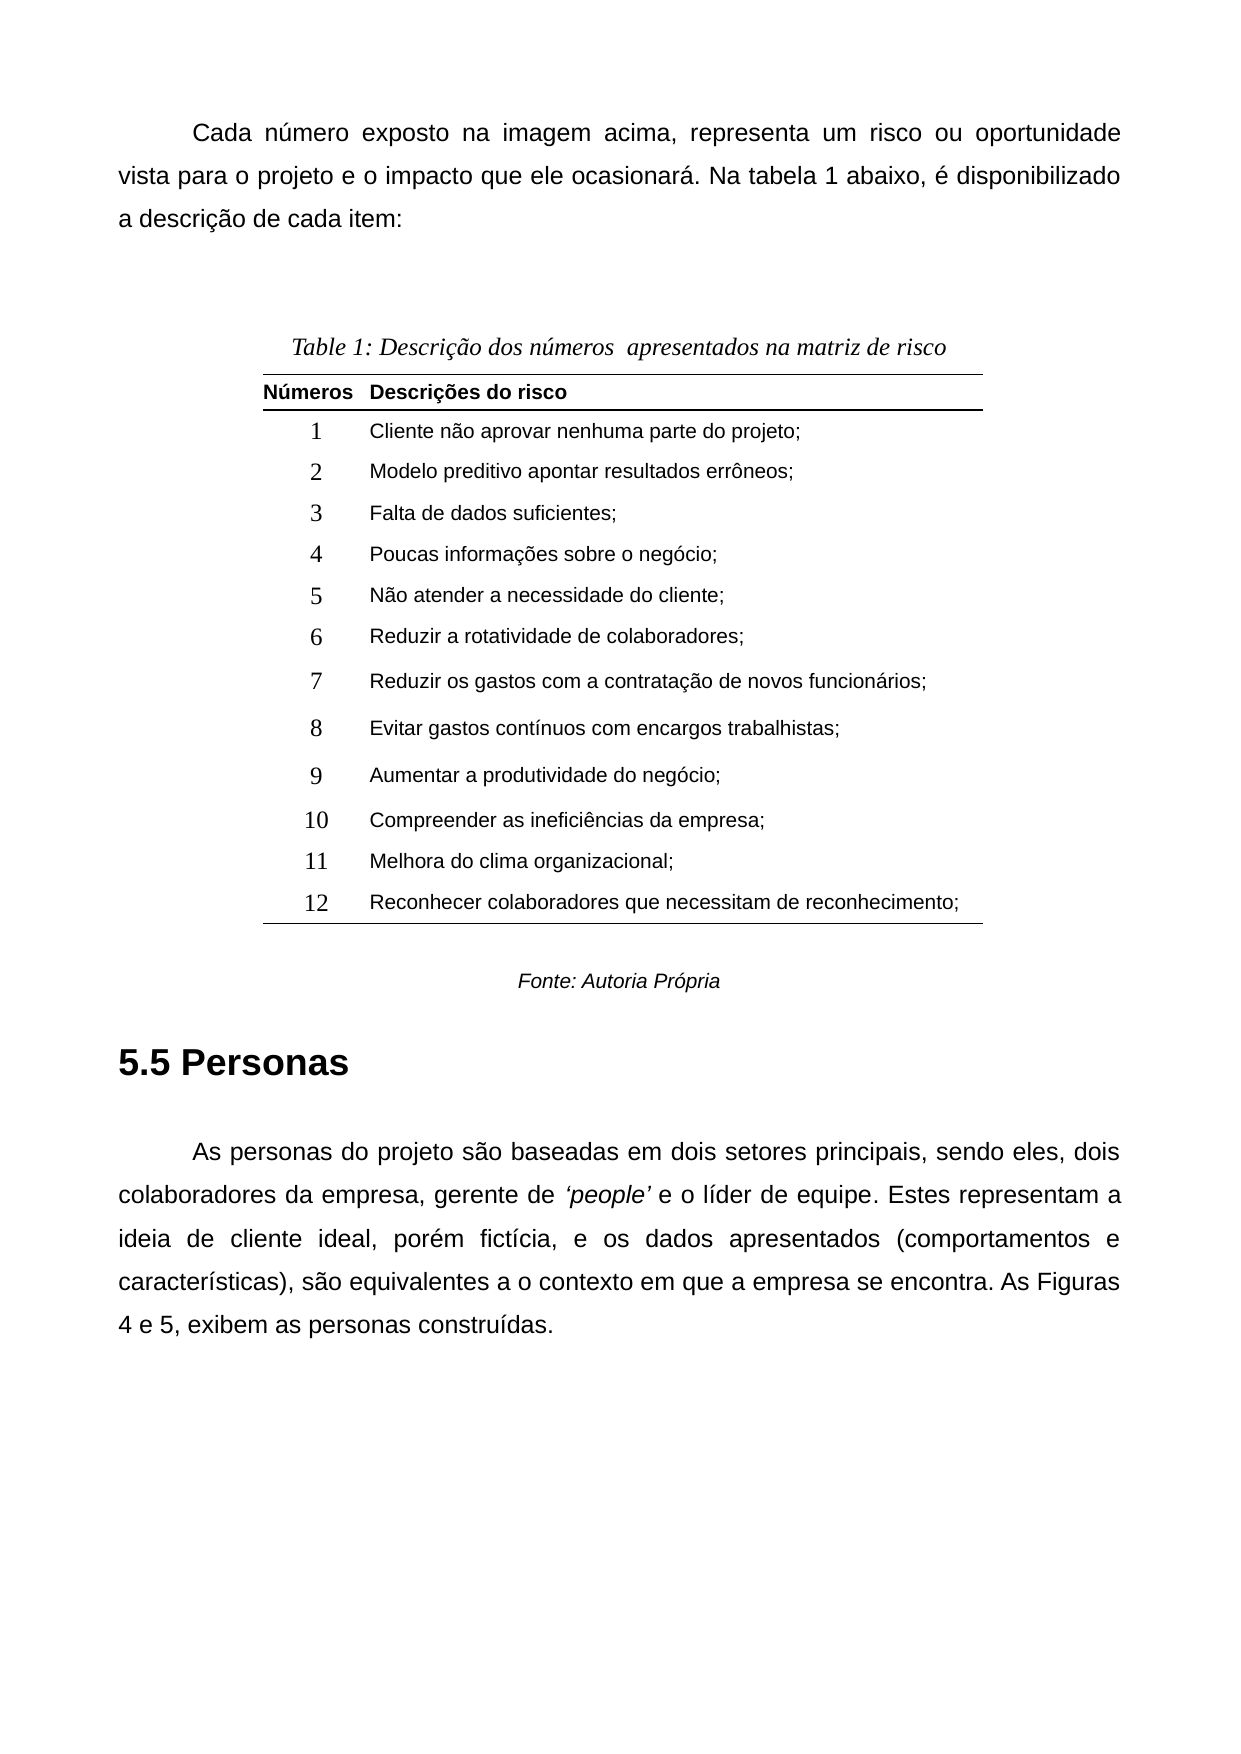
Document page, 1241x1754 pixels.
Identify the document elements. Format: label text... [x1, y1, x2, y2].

table_cell 2 [263, 451, 369, 492]
table_cell Aumentar a produtividade do negócio; [369, 752, 983, 799]
text Fonte: Autoria Própria [118, 969, 1122, 993]
table_cell 8 [263, 704, 369, 752]
text Cada número exposto na imagem acima, representa um risco ou oportunidade vista para o projeto e o impacto que ele ocasionará. Na tabela 1 abaixo, é disponibilizado a descrição de cada item: [118, 118, 1122, 233]
table_cell Reduzir os gastos com a contratação de novos funcionários; [369, 657, 983, 704]
table_cell Reduzir a rotatividade de colaboradores; [369, 616, 983, 657]
table_cell 1 [263, 411, 369, 451]
table_cell 5 [263, 575, 369, 616]
text As personas do projeto são baseadas em dois setores principais, sendo eles, dois colaboradores da empresa, gerente de ‘people’ e o líder de equipe. Estes representam a ideia de cliente ideal, porém fictícia, e os dados apresentados (comportamentos e características), são equivalentes a o contexto em que a empresa se encontra. As Figuras 4 e 5, exibem as personas construídas. [118, 1137, 1122, 1339]
table_cell 7 [263, 657, 369, 704]
table_cell Melhora do clima organizacional; [369, 840, 983, 881]
table_cell 6 [263, 616, 369, 657]
table_cell Modelo preditivo apontar resultados errôneos; [369, 451, 983, 492]
table_cell 11 [263, 840, 369, 881]
text Table 1: Descrição dos números apresentados na matriz de risco [118, 332, 1122, 361]
table_cell Evitar gastos contínuos com encargos trabalhistas; [369, 704, 983, 752]
table_cell 3 [263, 492, 369, 533]
table_cell Falta de dados suficientes; [369, 492, 983, 533]
table_cell 12 [263, 881, 369, 923]
table_cell Compreender as ineficiências da empresa; [369, 799, 983, 840]
subtitle 5.5 Personas [118, 1040, 1122, 1083]
table_cell Poucas informações sobre o negócio; [369, 533, 983, 574]
table_cell Cliente não aprovar nenhuma parte do projeto; [369, 411, 983, 451]
table_cell Reconhecer colaboradores que necessitam de reconhecimento; [369, 881, 983, 923]
table_cell Não atender a necessidade do cliente; [369, 575, 983, 616]
table_cell 10 [263, 799, 369, 840]
table_cell 4 [263, 533, 369, 574]
table_header Números [263, 375, 369, 409]
table_cell 9 [263, 752, 369, 799]
table_header Descrições do risco [369, 375, 983, 409]
